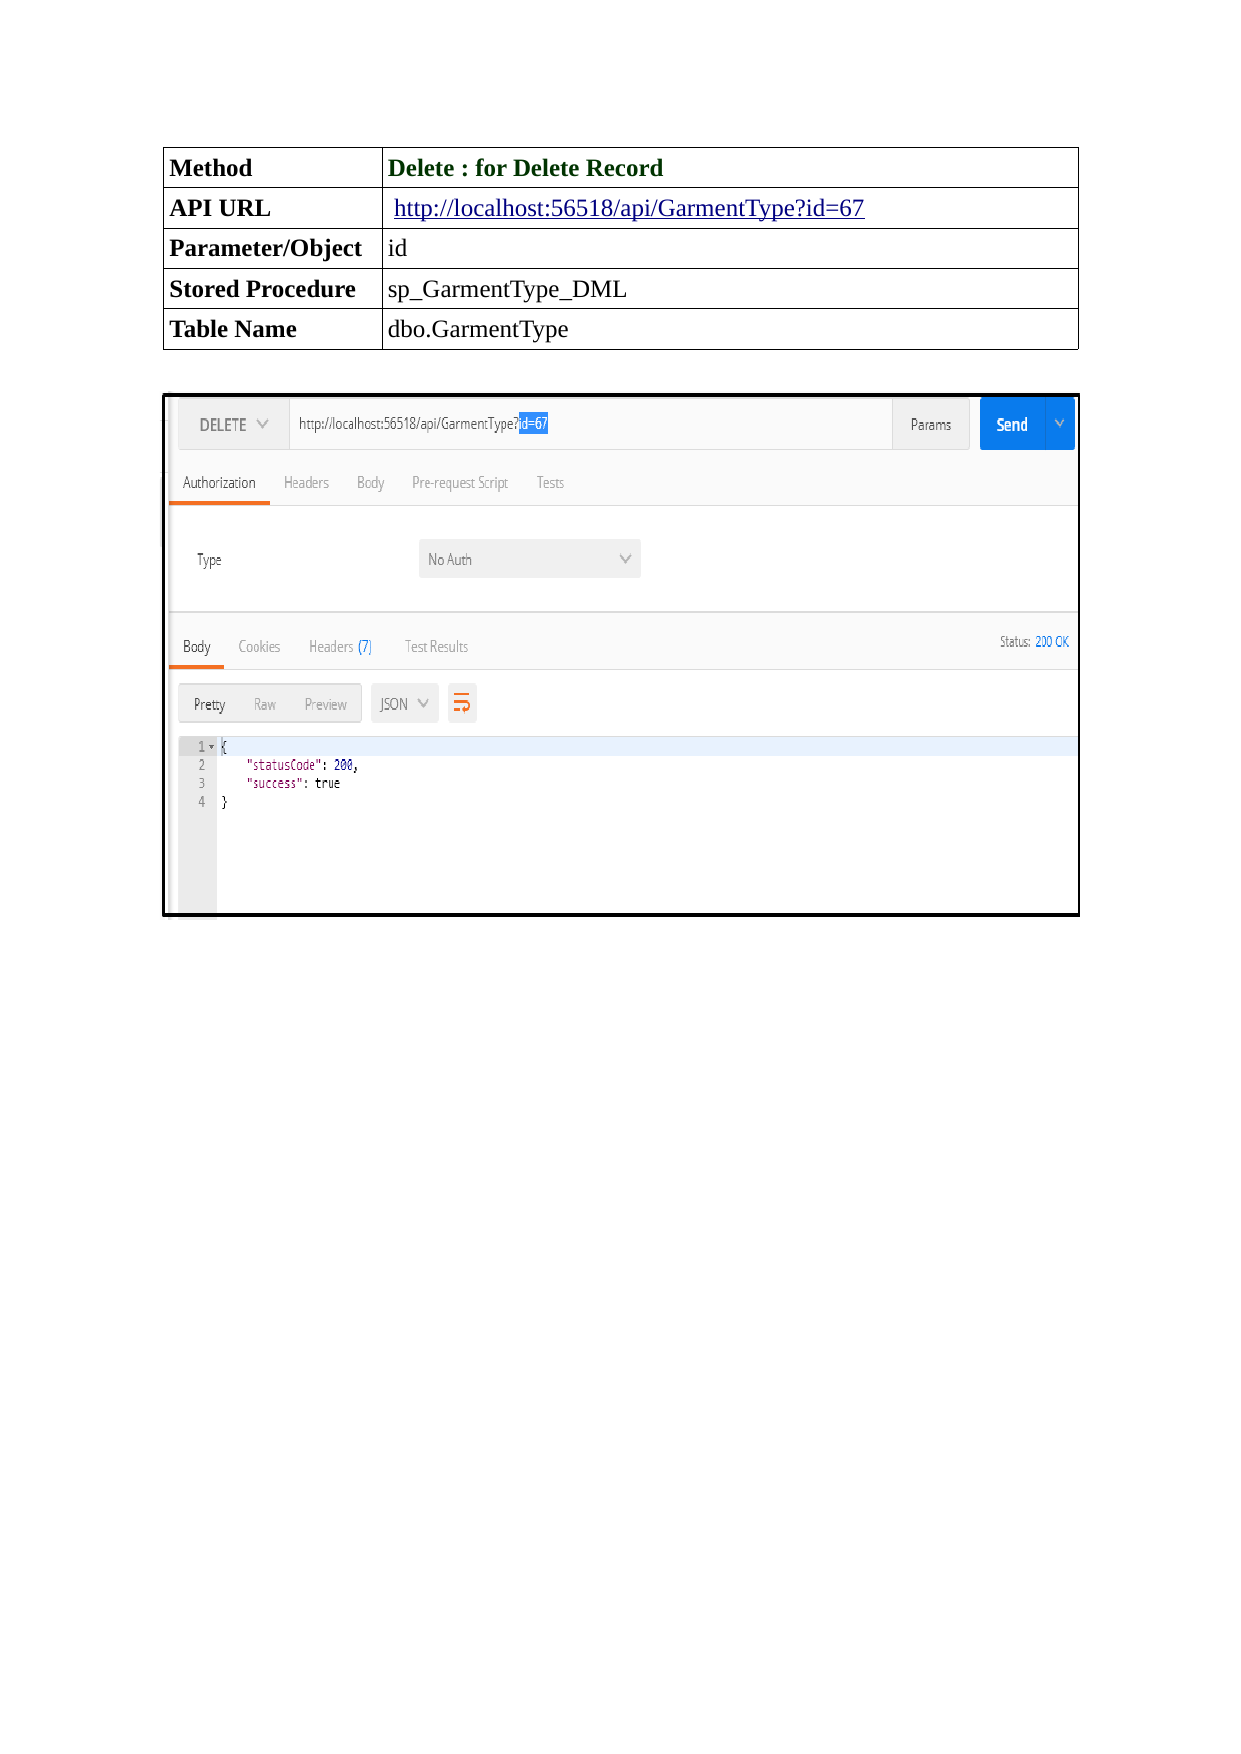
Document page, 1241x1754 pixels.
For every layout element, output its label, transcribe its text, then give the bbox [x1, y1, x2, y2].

table_cell http://localhost:56518/api/GarmentType?id=67 [383, 188, 1078, 227]
table_cell id [383, 229, 1078, 268]
picture [159, 391, 1080, 920]
table_cell Stored Procedure [164, 269, 382, 308]
table_header Delete : for Delete Record [383, 148, 1078, 187]
table_header Method [164, 148, 382, 187]
table_cell Parameter/Object [164, 229, 382, 268]
table_cell dbo.GarmentType [383, 309, 1078, 348]
table_cell Table Name [164, 309, 382, 348]
table_cell sp_GarmentType_DML [383, 269, 1078, 308]
table_cell API URL [164, 188, 382, 227]
